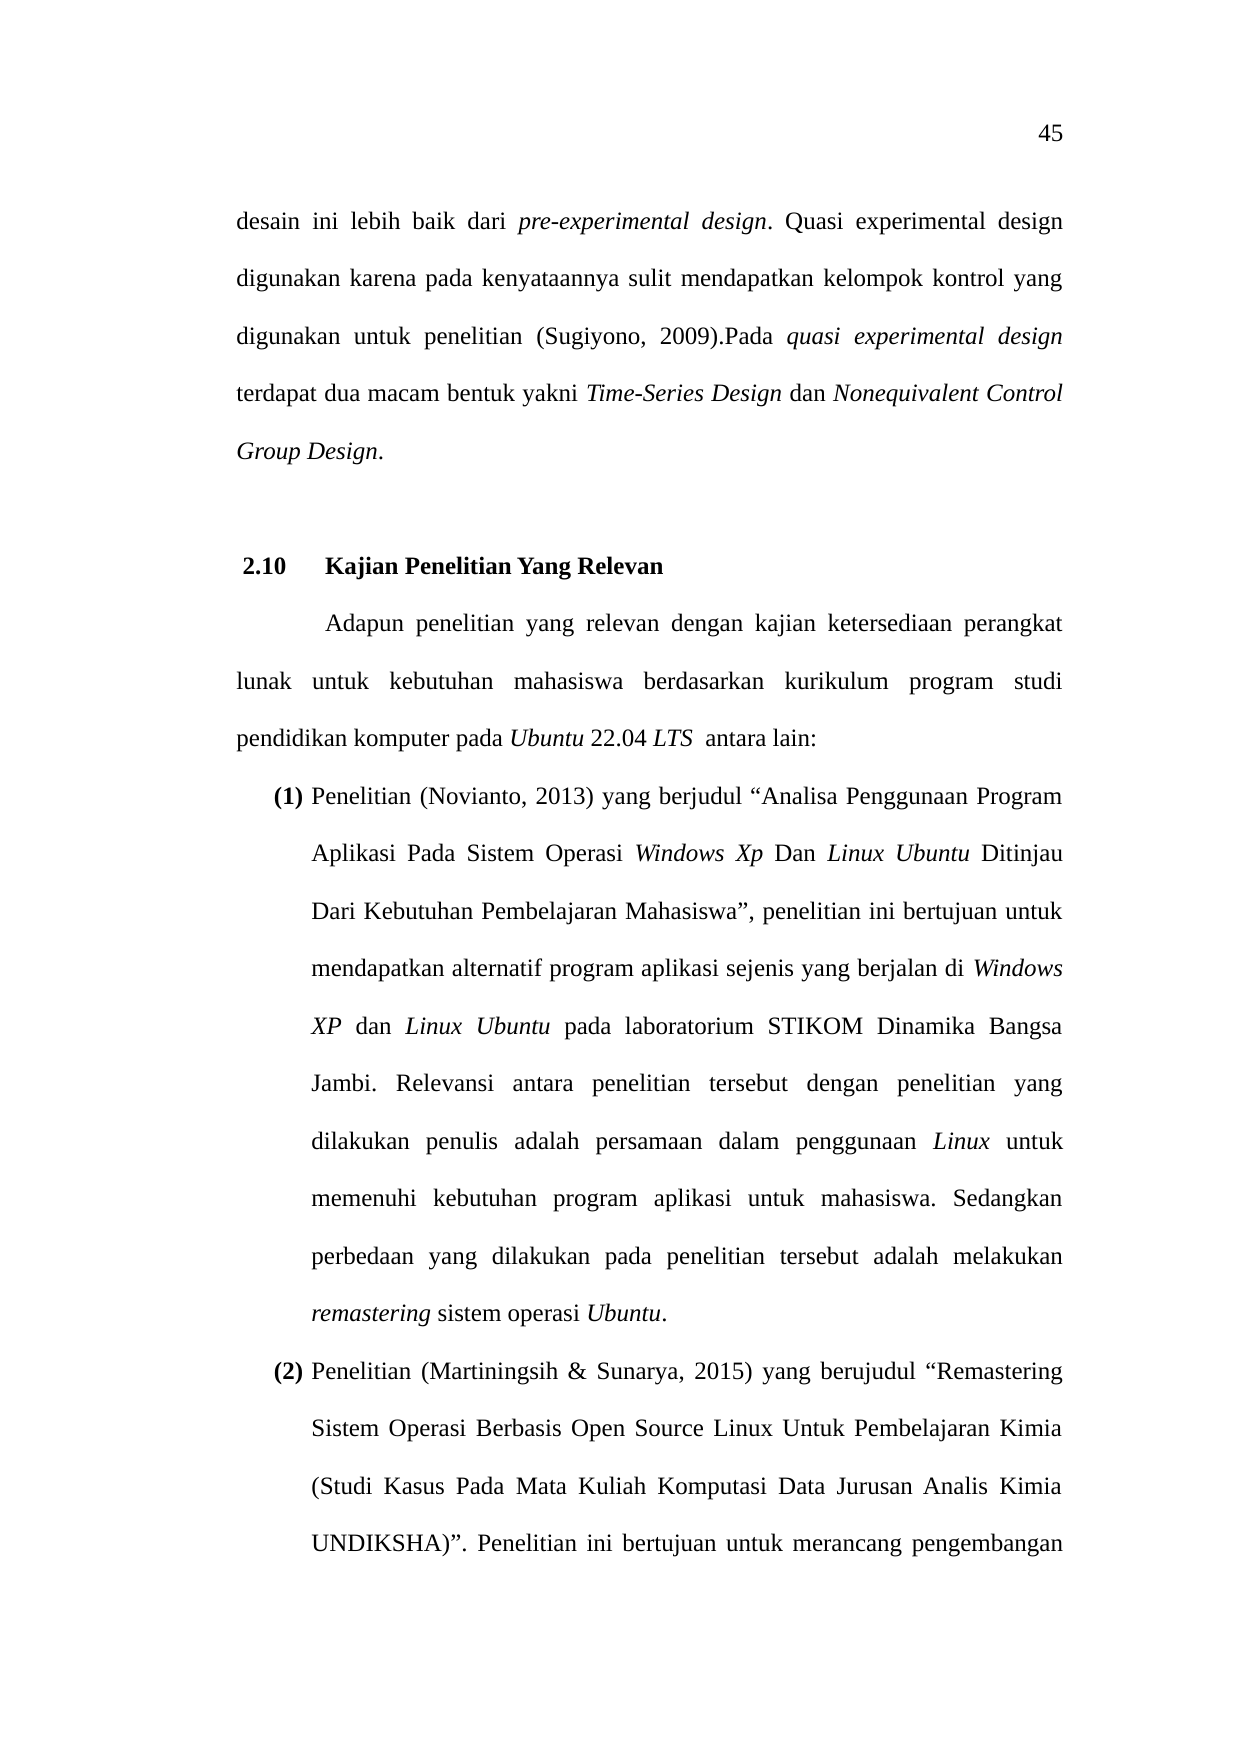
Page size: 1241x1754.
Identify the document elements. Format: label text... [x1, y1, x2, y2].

list Penelitian (Martiningsih & Sunarya, 2015)⁠ yang berujudul “Remastering Sistem Operasi Berbasis Open Source Linux Untuk Pembelajaran Kimia (Studi Kasus Pada Mata Kuliah Komputasi Data Jurusan Analis Kimia UNDIKSHA)”. Penelitian ini bertujuan untuk merancang pengembangan [274, 1356, 1063, 1557]
text desain ini lebih baik dari pre-experimental design. Quasi experimental design digunakan karena pada kenyataannya sulit mendapatkan kelompok kontrol yang digunakan untuk penelitian (Sugiyono, 2009).Pada quasi experimental design terdapat dua macam bentuk yakni Time-Series Design dan Nonequivalent Control Group Design. [236, 206, 1063, 465]
subtitle Kajian Penelitian Yang Relevan [236, 551, 1063, 580]
list Penelitian (Novianto, 2013) yang berjudul “Analisa Penggunaan Program Aplikasi Pada Sistem Operasi Windows Xp Dan Linux Ubuntu Ditinjau Dari Kebutuhan Pembelajaran Mahasiswa”, penelitian ini bertujuan untuk mendapatkan alternatif program aplikasi sejenis yang berjalan di Windows XP dan Linux Ubuntu pada laboratorium STIKOM Dinamika Bangsa Jambi. Relevansi antara penelitian tersebut dengan penelitian yang dilakukan penulis adalah persamaan dalam penggunaan Linux untuk memenuhi kebutuhan program aplikasi untuk mahasiswa. Sedangkan perbedaan yang dilakukan pada penelitian tersebut adalah melakukan remastering sistem operasi Ubuntu. [274, 781, 1063, 1327]
text Adapun penelitian yang relevan dengan kajian ketersediaan perangkat lunak untuk kebutuhan mahasiswa berdasarkan kurikulum program studi pendidikan komputer pada Ubuntu 22.04 LTS antara lain: [236, 608, 1063, 752]
